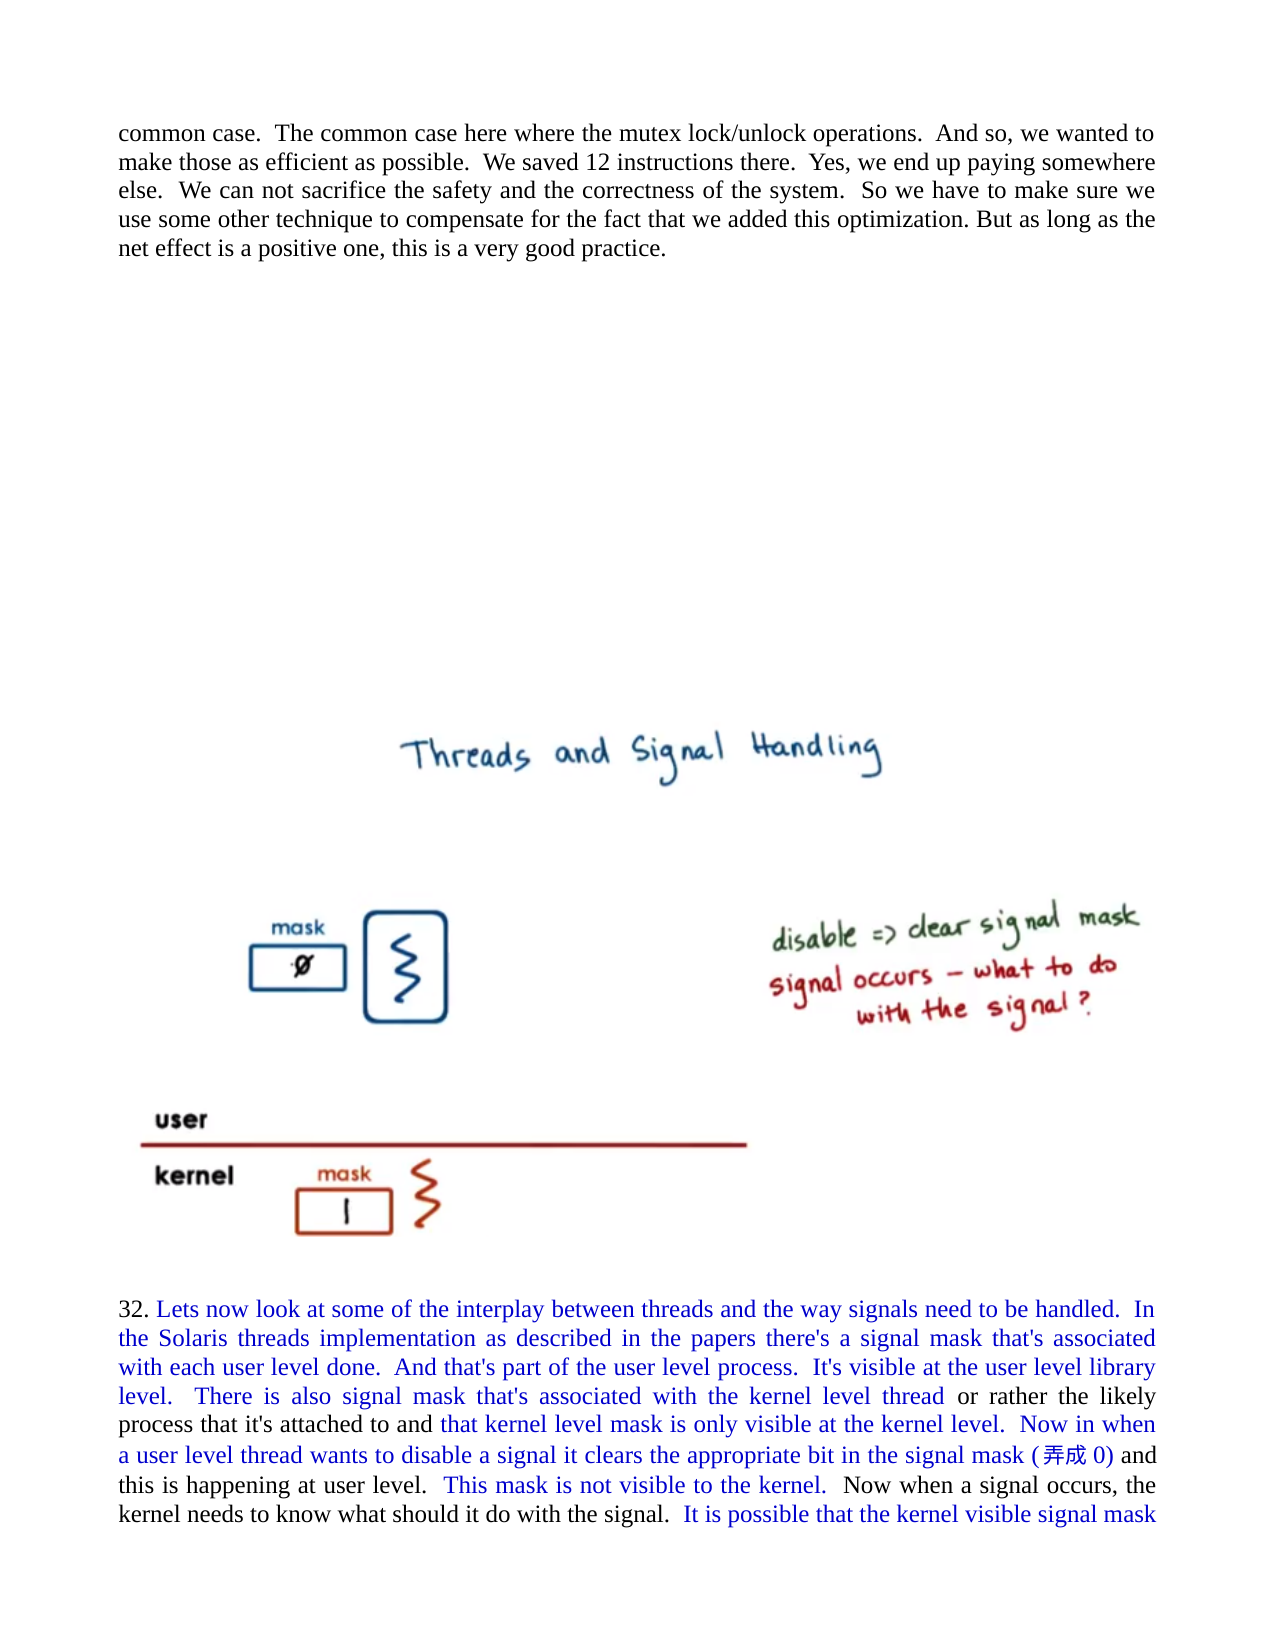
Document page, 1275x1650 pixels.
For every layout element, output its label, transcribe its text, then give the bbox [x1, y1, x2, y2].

picture [118, 721, 1157, 1237]
text common case. The common case here where the mutex lock/unlock operations. And so, we wanted to make those as efficient as possible. We saved 12 instructions there. Yes, we end up paying somewhere else. We can not sacrifice the safety and the correctness of the system. So we have to make sure we use some other technique to compensate for the fact that we added this optimization. But as long as the net effect is a positive one, this is a very good practice. [118, 118, 1157, 262]
text 32. Lets now look at some of the interplay between threads and the way signals need to be handled. In the Solaris threads implementation as described in the papers there's a signal mask that's associated with each user level done. And that's part of the user level process. It's visible at the user level library level. There is also signal mask that's associated with the kernel level thread or rather the likely process that it's attached to and that kernel level mask is only visible at the kernel level. Now in when a user level thread wants to disable a signal it clears the appropriate bit in the signal mask (弄成0) and this is happening at user level. This mask is not visible to the kernel. Now when a signal occurs, the kernel needs to know what should it do with the signal. It is possible that the kernel visible signal mask [118, 1294, 1157, 1527]
